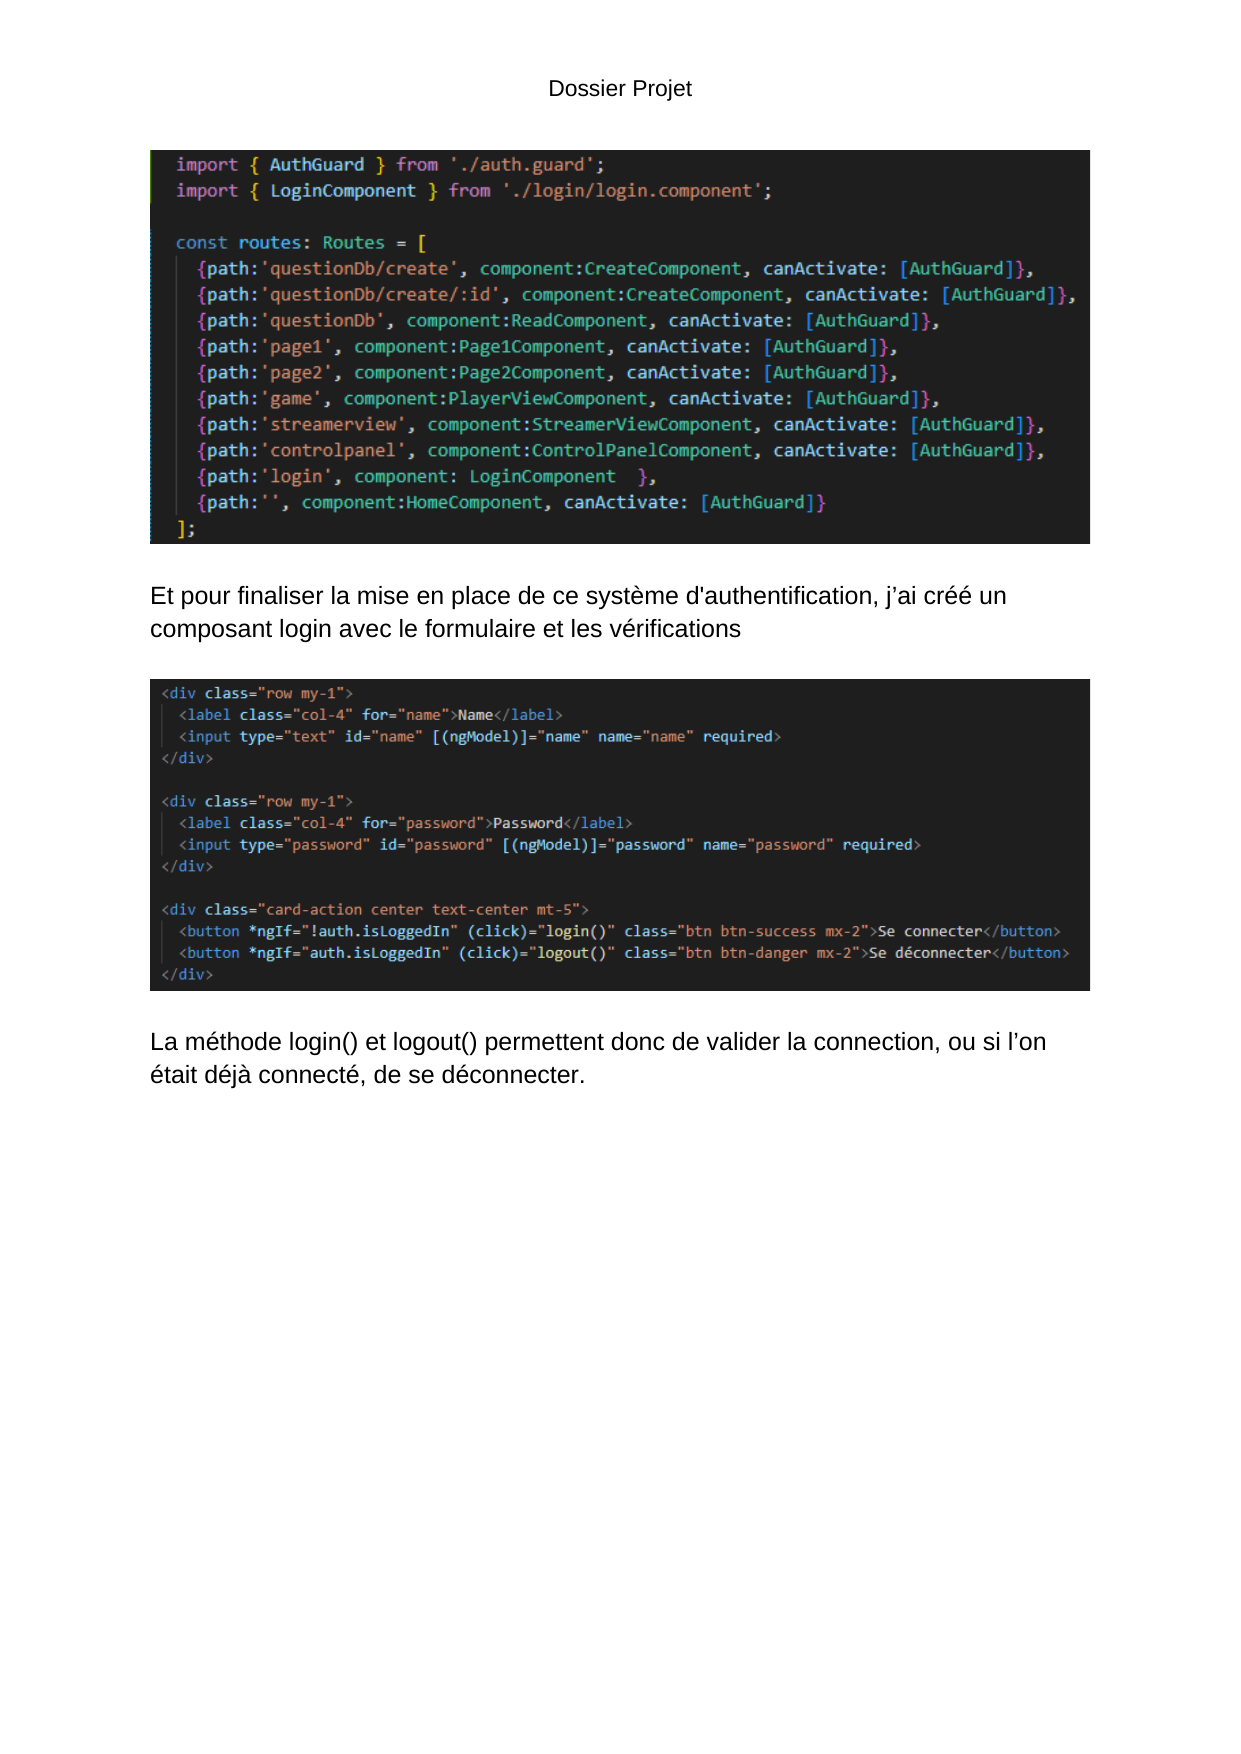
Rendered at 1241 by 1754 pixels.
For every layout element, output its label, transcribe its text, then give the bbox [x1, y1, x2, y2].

picture [150, 150, 1091, 544]
text Et pour finaliser la mise en place de ce système d'authentification, j’ai créé un composant login avec le formulaire et les vérifications [150, 581, 1090, 642]
picture [150, 679, 1091, 991]
text La méthode login() et logout() permettent donc de valider la connection, ou si l’on était déjà connecté, de se déconnecter. [150, 1027, 1090, 1089]
